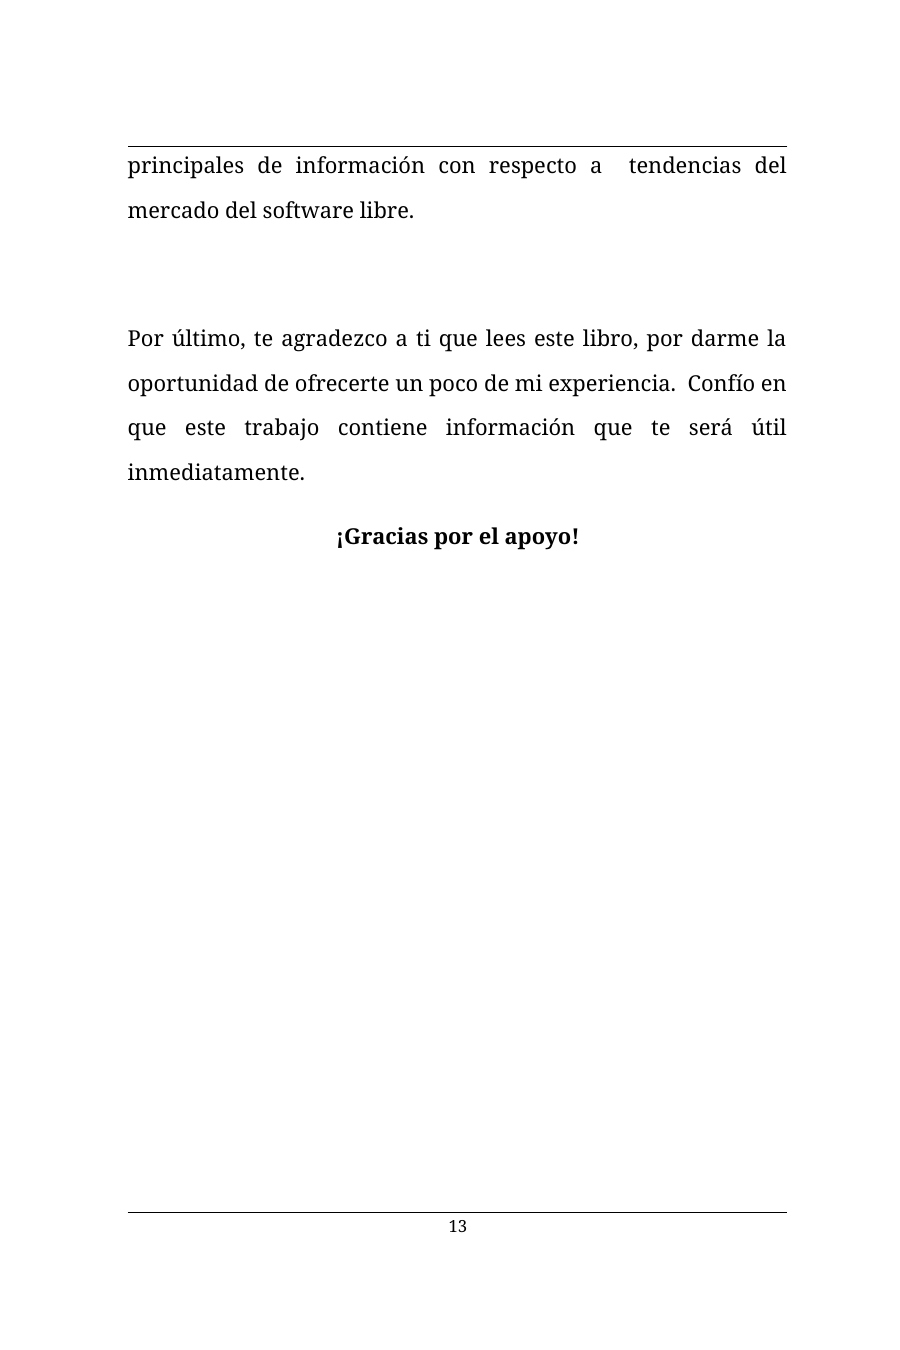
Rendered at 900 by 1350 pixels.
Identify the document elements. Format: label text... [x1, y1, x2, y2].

text ¡Gracias por el apoyo! [127, 521, 787, 551]
text principales de información con respecto a tendencias del mercado del software libre. [127, 150, 787, 224]
text Por último, te agradezco a ti que lees este libro, por darme la oportunidad de ofrecerte un poco de mi experiencia. Confío en que este trabajo contiene información que te será útil inmediatamente. [127, 323, 787, 487]
